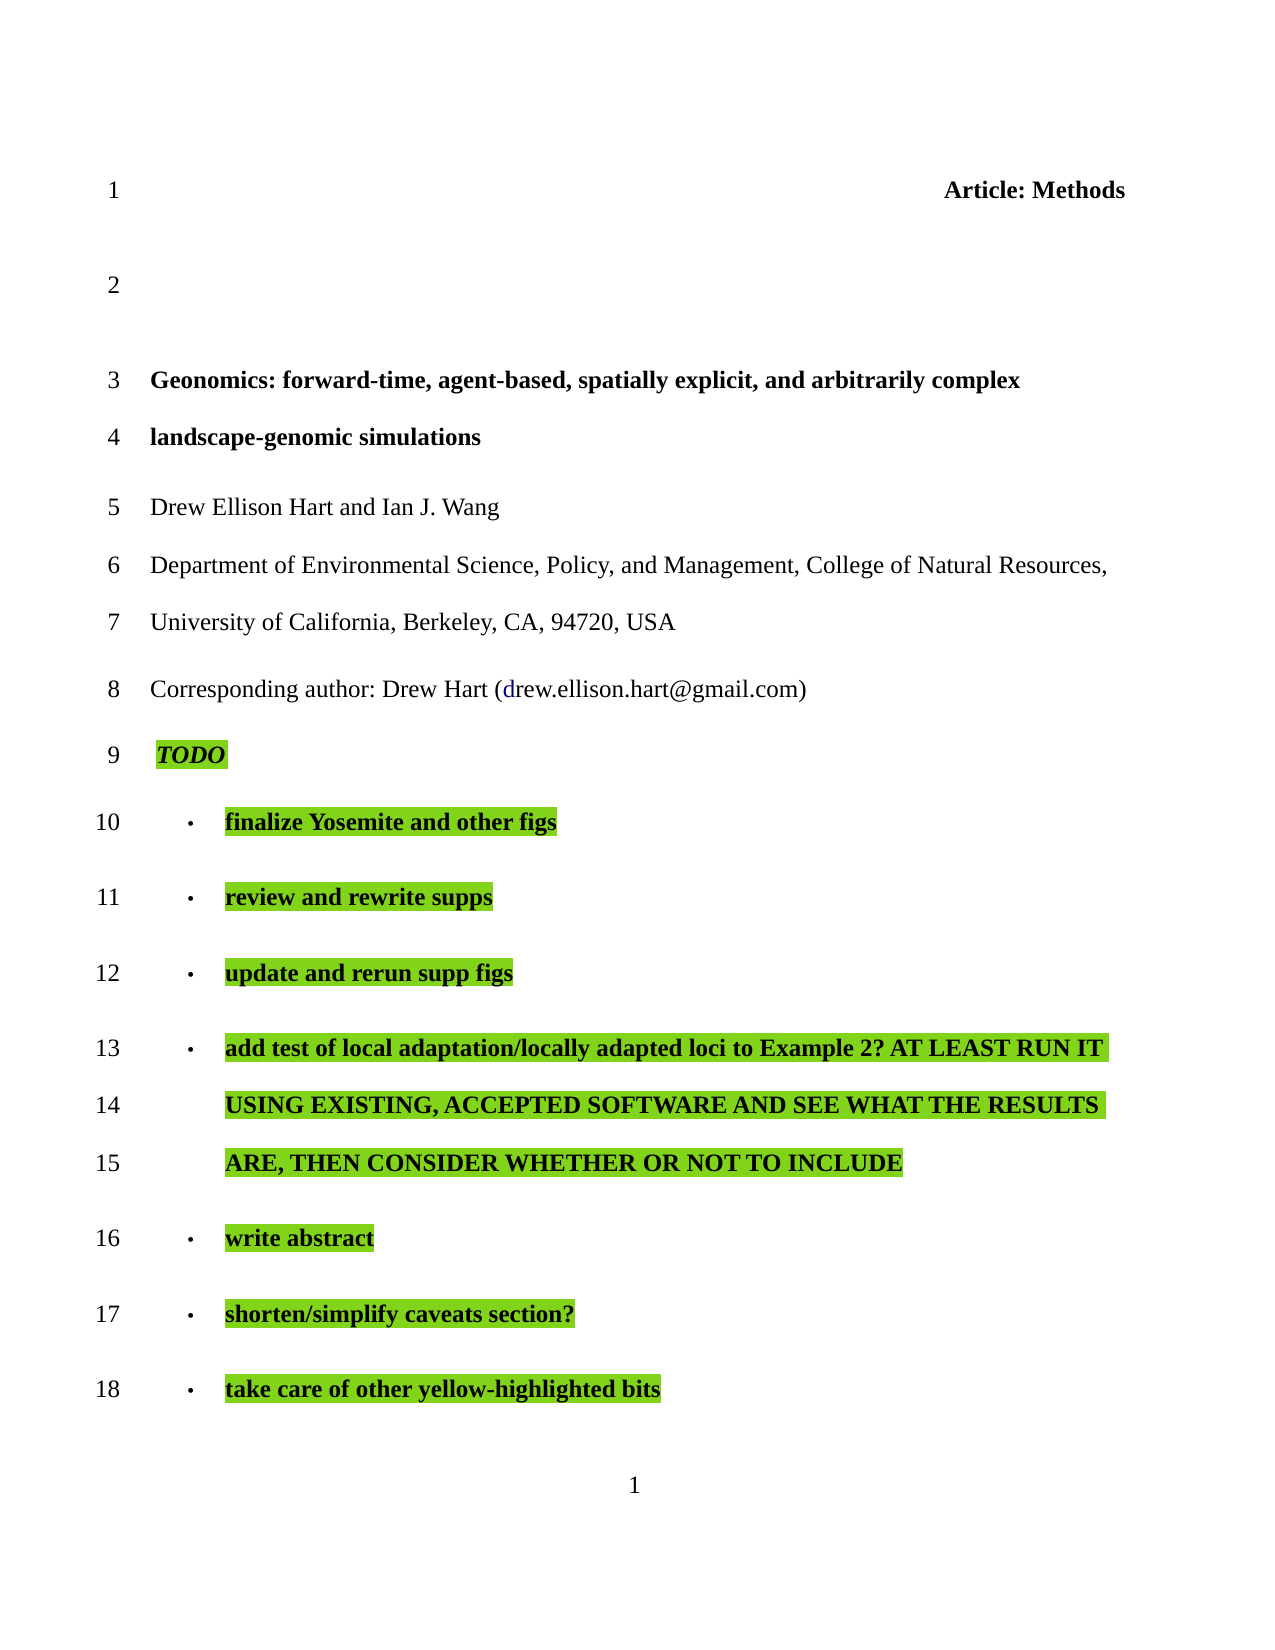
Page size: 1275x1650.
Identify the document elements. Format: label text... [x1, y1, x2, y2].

text Corresponding author: Drew Hart (drew.ellison.hart@gmail.com) [150, 674, 1125, 703]
text Department of Environmental Science, Policy, and Management, College of Natural Resources, University of California, Berkeley, CA, 94720, USA [150, 550, 1125, 636]
list finalize Yosemite and other figs [187, 807, 1125, 836]
text TODO [150, 740, 1125, 769]
list take care of other yellow-highlighted bits [187, 1374, 1125, 1403]
title Article: Methods [150, 175, 1125, 204]
title Geonomics: forward-time, agent-based, spatially explicit, and arbitrarily complex landscape-genomic simulations [150, 365, 1125, 451]
text Drew Ellison Hart and Ian J. Wang [150, 492, 1125, 521]
list shorten/simplify caveats section? [187, 1299, 1125, 1328]
list update and rerun supp figs [187, 958, 1125, 986]
list review and rewrite supps [187, 882, 1125, 911]
list write abstract [187, 1223, 1125, 1252]
list add test of local adaptation/locally adapted loci to Example 2? AT LEAST RUN IT USING EXISTING, ACCEPTED SOFTWARE AND SEE WHAT THE RESULTS ARE, THEN CONSIDER WHETHER OR NOT TO INCLUDE [187, 1033, 1125, 1177]
